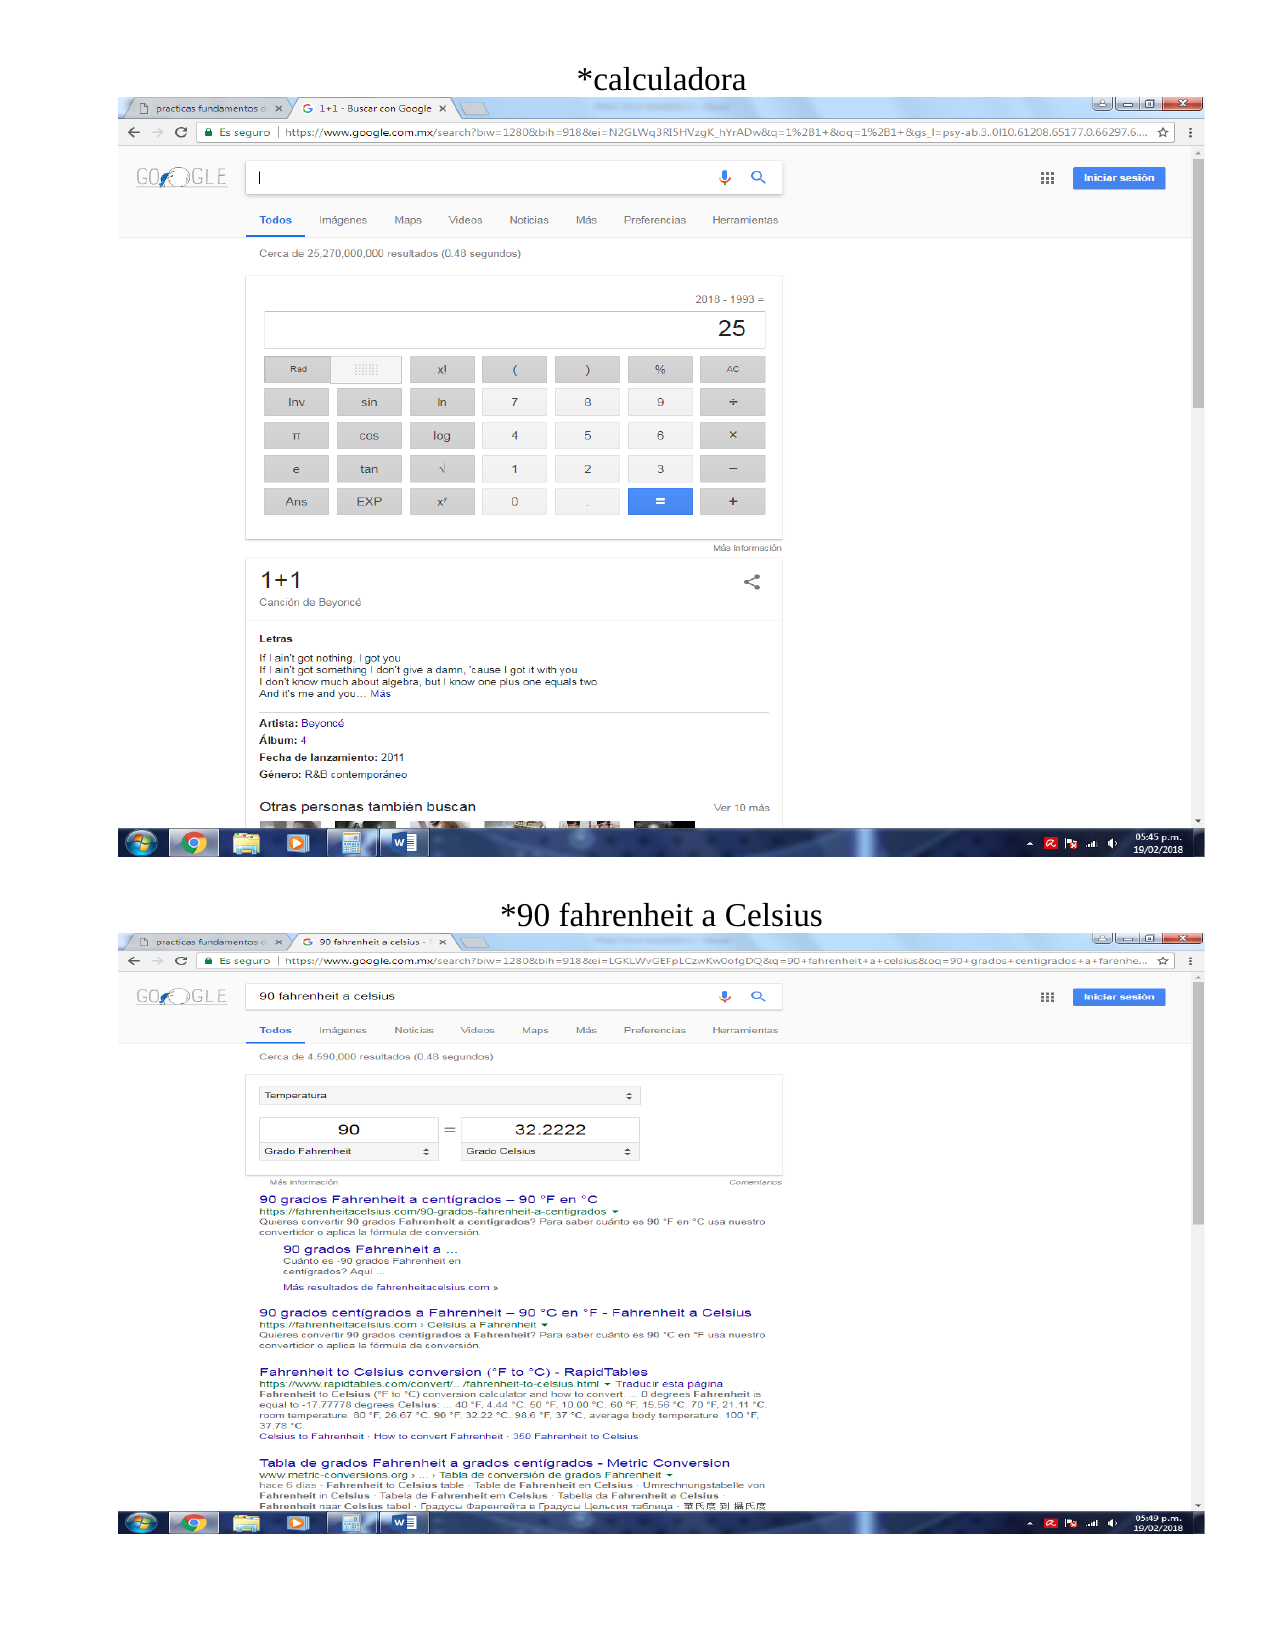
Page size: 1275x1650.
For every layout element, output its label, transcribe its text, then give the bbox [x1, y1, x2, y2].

text *90 fahrenheit a Celsius [118, 895, 1205, 933]
text *calculadora [118, 59, 1205, 97]
